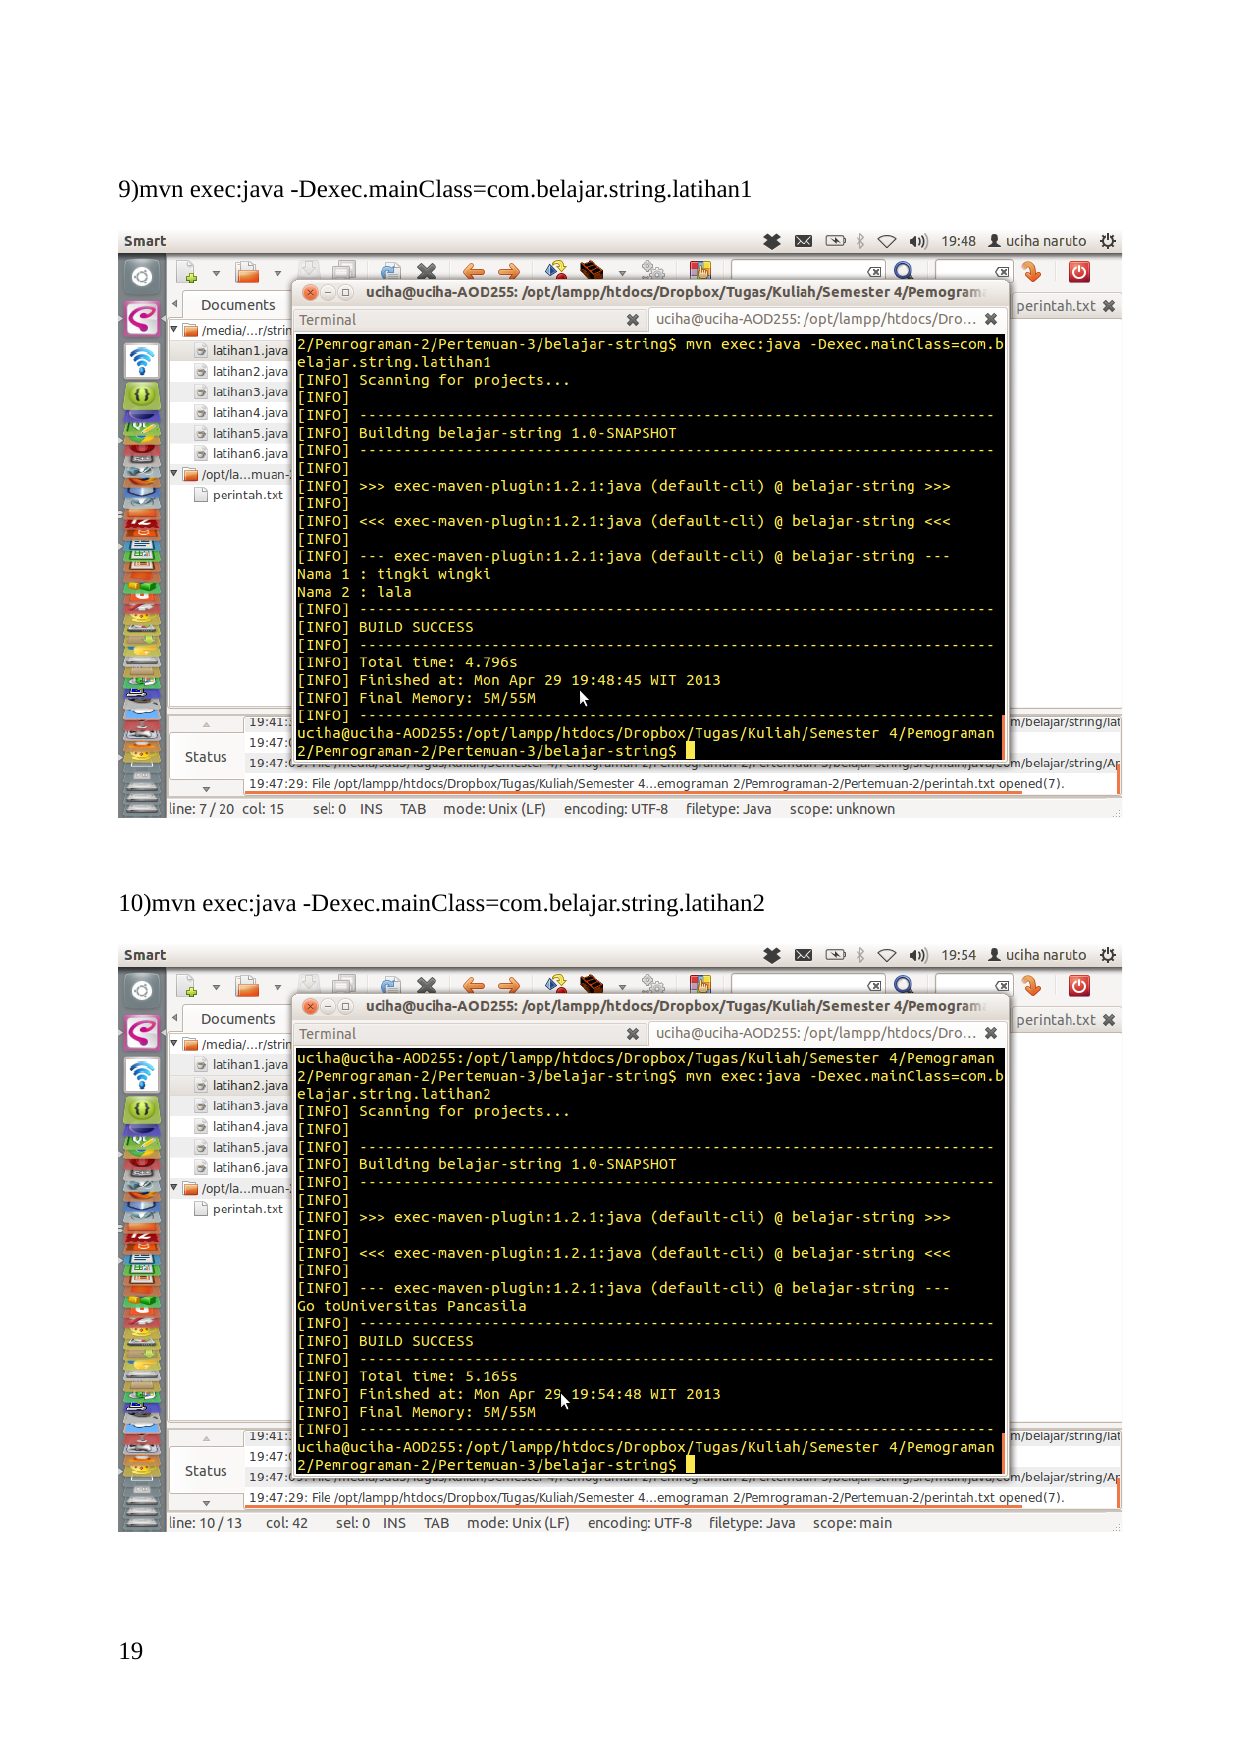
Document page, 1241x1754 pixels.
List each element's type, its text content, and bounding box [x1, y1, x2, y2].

picture [118, 943, 1123, 1532]
list mvn exec:java -Dexec.mainClass=com.belajar.string.latihan1 [118, 174, 1122, 202]
list mvn exec:java -Dexec.mainClass=com.belajar.string.latihan2 [118, 888, 1122, 916]
picture [118, 229, 1123, 818]
